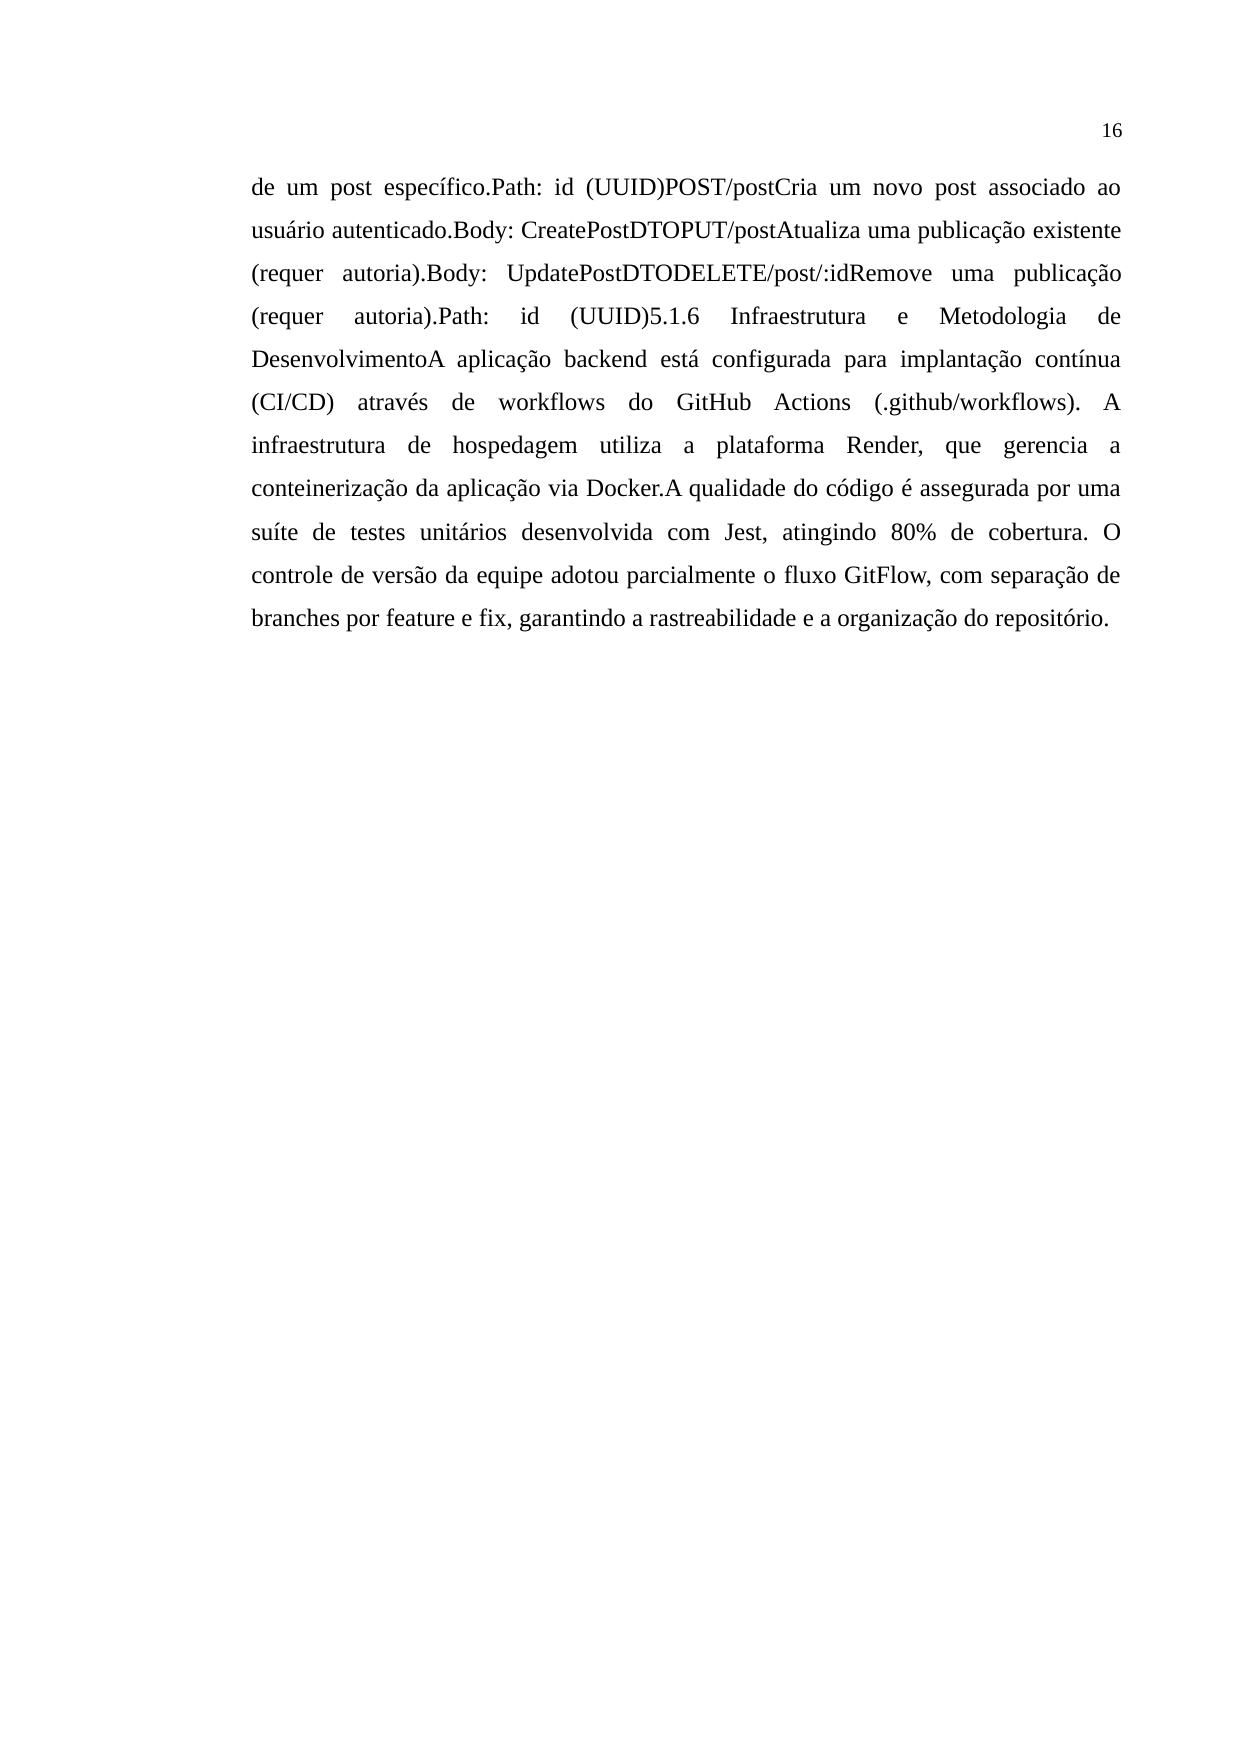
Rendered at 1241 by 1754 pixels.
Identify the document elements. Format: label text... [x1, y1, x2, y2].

list de um post específico.Path: id (UUID)POST/postCria um novo post associado ao usuário autenticado.Body: CreatePostDTOPUT/postAtualiza uma publicação existente (requer autoria).Body: UpdatePostDTODELETE/post/:idRemove uma publicação (requer autoria).Path: id (UUID)5.1.6 Infraestrutura e Metodologia de DesenvolvimentoA aplicação backend está configurada para implantação contínua (CI/CD) através de workflows do GitHub Actions (.github/workflows). A infraestrutura de hospedagem utiliza a plataforma Render, que gerencia a conteinerização da aplicação via Docker.A qualidade do código é assegurada por uma suíte de testes unitários desenvolvida com Jest, atingindo 80% de cobertura. O controle de versão da equipe adotou parcialmente o fluxo GitFlow, com separação de branches por feature e fix, garantindo a rastreabilidade e a organização do repositório. [222, 172, 1122, 632]
